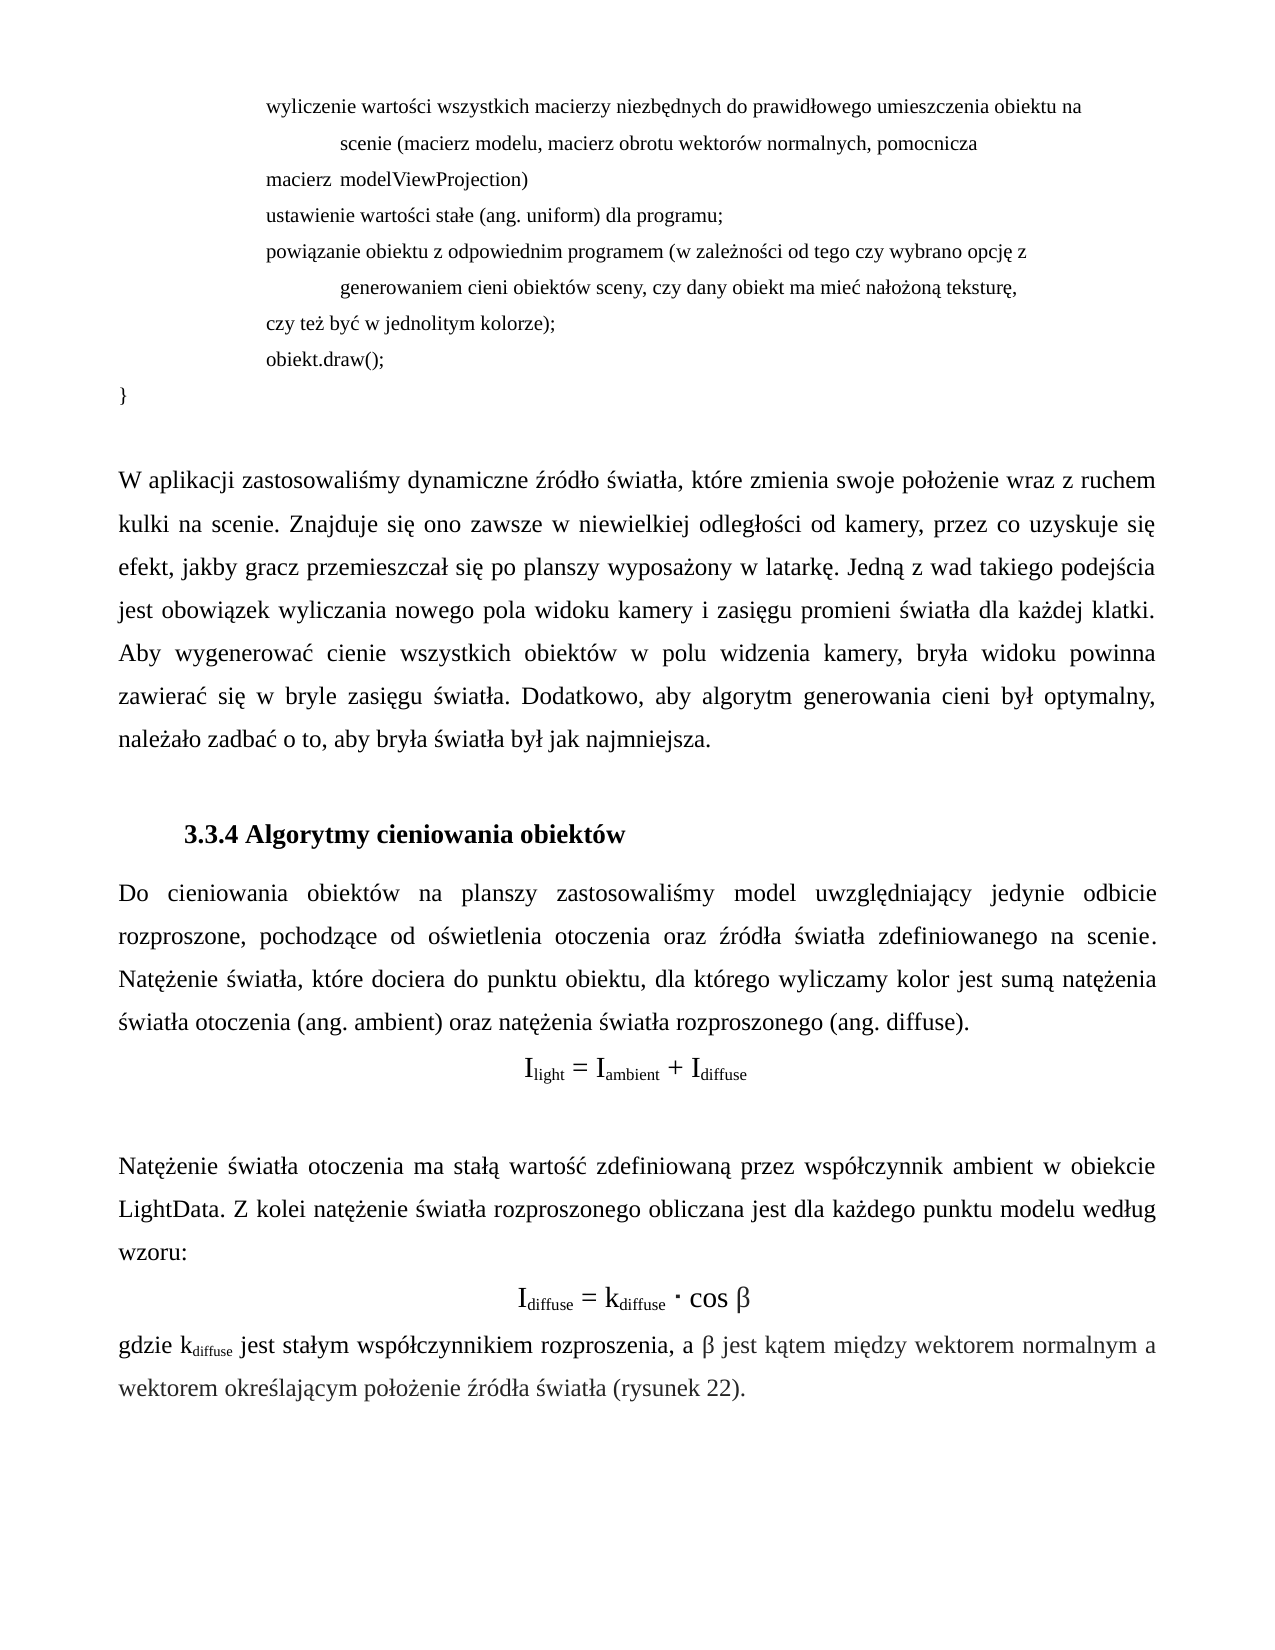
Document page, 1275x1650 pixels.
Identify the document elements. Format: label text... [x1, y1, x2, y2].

text Ilight = Iambient + Idiffuse [118, 1050, 1157, 1084]
text Natężenie światła otoczenia ma stałą wartość zdefiniowaną przez współczynnik ambient w obiekcie LightData. Z kolei natężenie światła rozproszonego obliczana jest dla każdego punktu modelu według wzoru: [118, 1151, 1157, 1266]
text wyliczenie wartości wszystkich macierzy niezbędnych do prawidłowego umieszczenia obiektu na scenie (macierz modelu, macierz obrotu wektorów normalnych, pomocnicza macierz modelViewProjection) [118, 94, 1157, 191]
text W aplikacji zastosowaliśmy dynamiczne źródło światła, które zmienia swoje położenie wraz z ruchem kulki na scenie. Znajduje się ono zawsze w niewielkiej odległości od kamery, przez co uzyskuje się efekt, jakby gracz przemieszczał się po planszy wyposażony w latarkę. Jedną z wad takiego podejścia jest obowiązek wyliczania nowego pola widoku kamery i zasięgu promieni światła dla każdej klatki. Aby wygenerować cienie wszystkich obiektów w polu widzenia kamery, bryła widoku powinna zawierać się w bryle zasięgu światła. Dodatkowo, aby algorytm generowania cieni był optymalny, należało zadbać o to, aby bryła światła był jak najmniejsza. [118, 466, 1157, 753]
text } [118, 383, 1157, 407]
text Idiffuse = kdiffuse ᐧ cos β [118, 1280, 1157, 1314]
text powiązanie obiektu z odpowiednim programem (w zależności od tego czy wybrano opcję z generowaniem cieni obiektów sceny, czy dany obiekt ma mieć nałożoną teksturę, czy też być w jednolitym kolorze); [118, 239, 1157, 335]
text ustawienie wartości stałe (ang. uniform) dla programu; [118, 203, 1157, 227]
text gdzie kdiffuse jest stałym współczynnikiem rozproszenia, a β jest kątem między wektorem normalnym a wektorem określającym położenie źródła światła (rysunek 22). [118, 1330, 1157, 1402]
text Do cieniowania obiektów na planszy zastosowaliśmy model uwzględniający jedynie odbicie rozproszone, pochodzące od oświetlenia otoczenia oraz źródła światła zdefiniowanego na scenie. Natężenie światła, które dociera do punktu obiektu, dla którego wyliczamy kolor jest sumą natężenia światła otoczenia (ang. ambient) oraz natężenia światła rozproszonego (ang. diffuse). [118, 878, 1157, 1036]
subtitle Algorytmy cieniowania obiektów [177, 818, 1157, 849]
text obiekt.draw(); [118, 347, 1157, 371]
